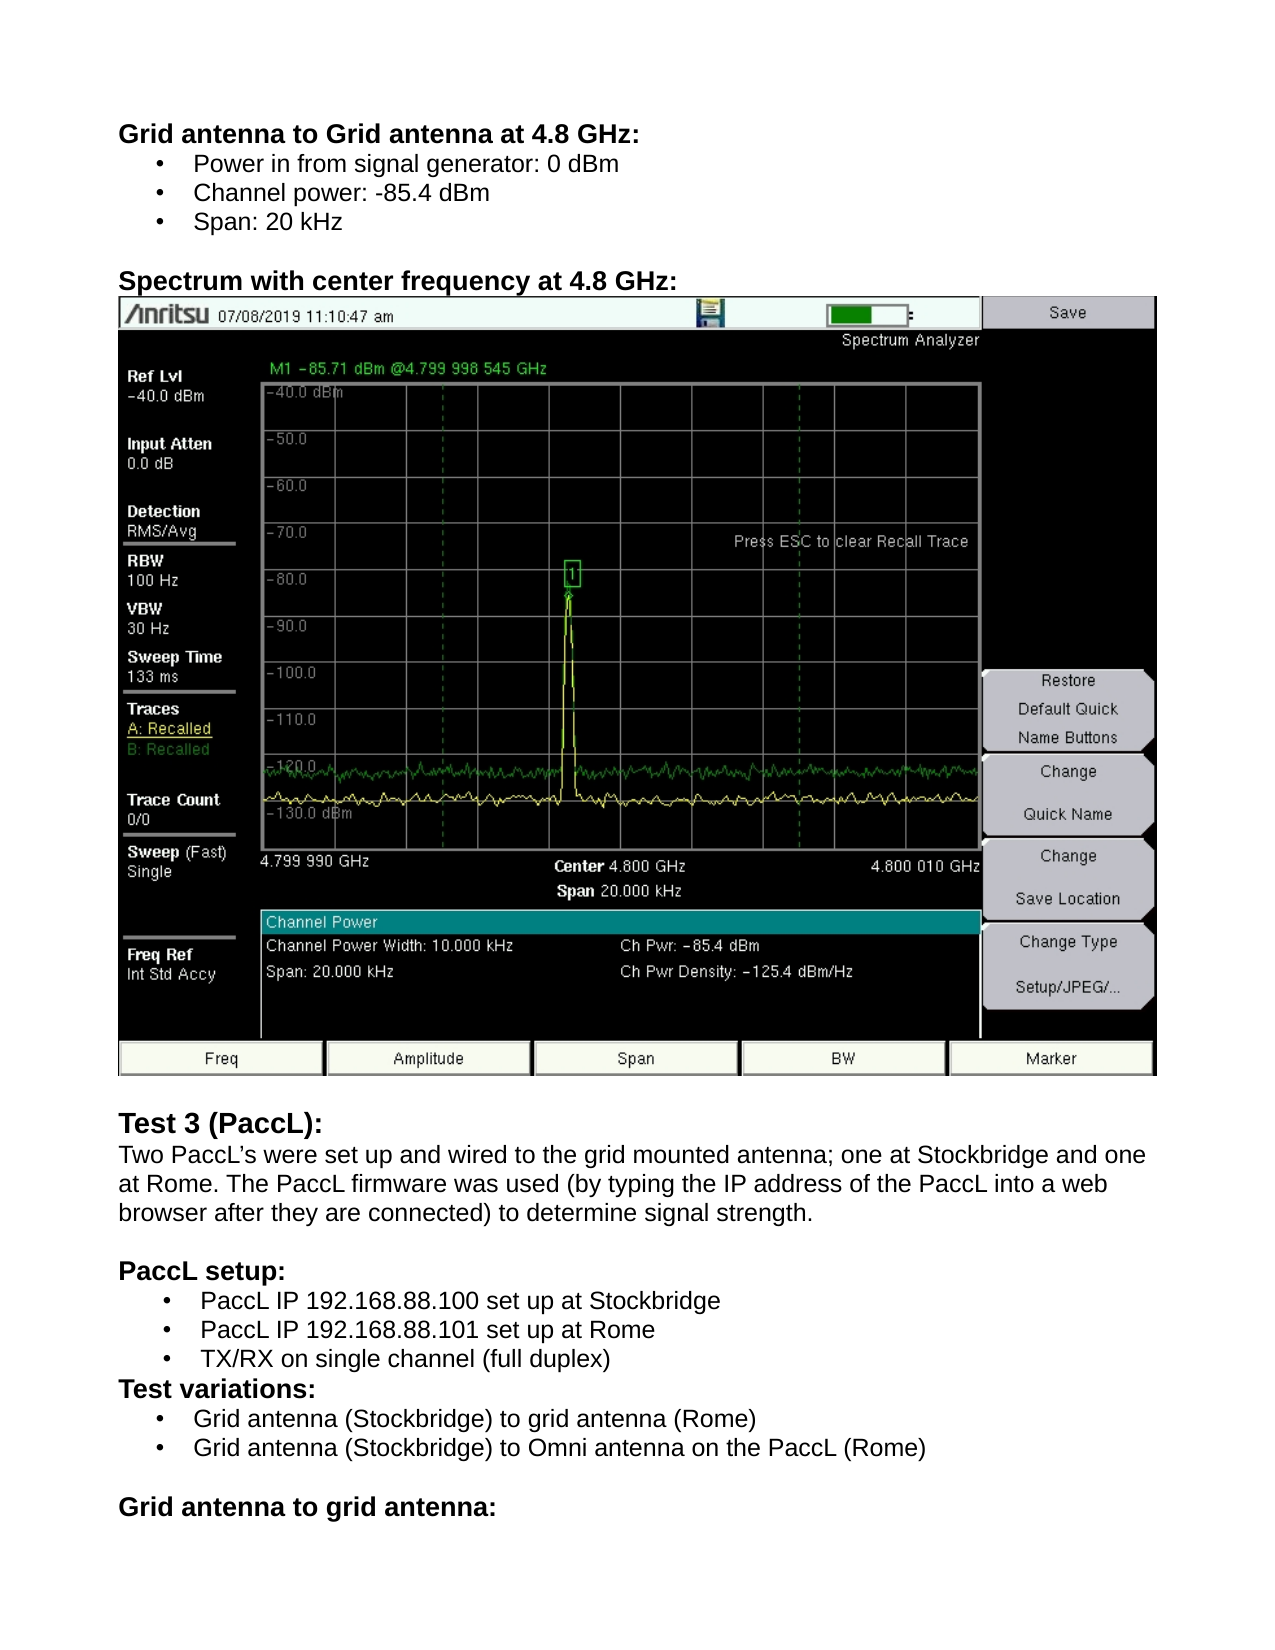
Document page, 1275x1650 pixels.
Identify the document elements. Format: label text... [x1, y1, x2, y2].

picture [118, 296, 1157, 1076]
list PaccL IP 192.168.88.100 set up at Stockbridge [163, 1286, 1157, 1315]
list Channel power: -85.4 dBm [156, 178, 1157, 207]
text Test variations: [118, 1373, 1157, 1404]
list Grid antenna (Stockbridge) to Omni antenna on the PaccL (Rome) [156, 1433, 1157, 1462]
list Span: 20 kHz [156, 207, 1157, 236]
text Spectrum with center frequency at 4.8 GHz: [118, 265, 1157, 296]
list PaccL IP 192.168.88.101 set up at Rome [163, 1315, 1157, 1344]
text Grid antenna to grid antenna: [118, 1491, 1157, 1522]
text Test 3 (PaccL): [118, 1107, 1157, 1140]
list Power in from signal generator: 0 dBm [156, 149, 1157, 178]
list TX/RX on single channel (full duplex) [163, 1344, 1157, 1373]
text Two PaccL’s were set up and wired to the grid mounted antenna; one at Stockbridge and one at Rome. The PaccL firmware was used (by typing the IP address of the PaccL into a web browser after they are connected) to determine signal strength. [118, 1140, 1157, 1226]
text Grid antenna to Grid antenna at 4.8 GHz: [118, 118, 1157, 149]
text PaccL setup: [118, 1255, 1157, 1286]
list Grid antenna (Stockbridge) to grid antenna (Rome) [156, 1404, 1157, 1433]
